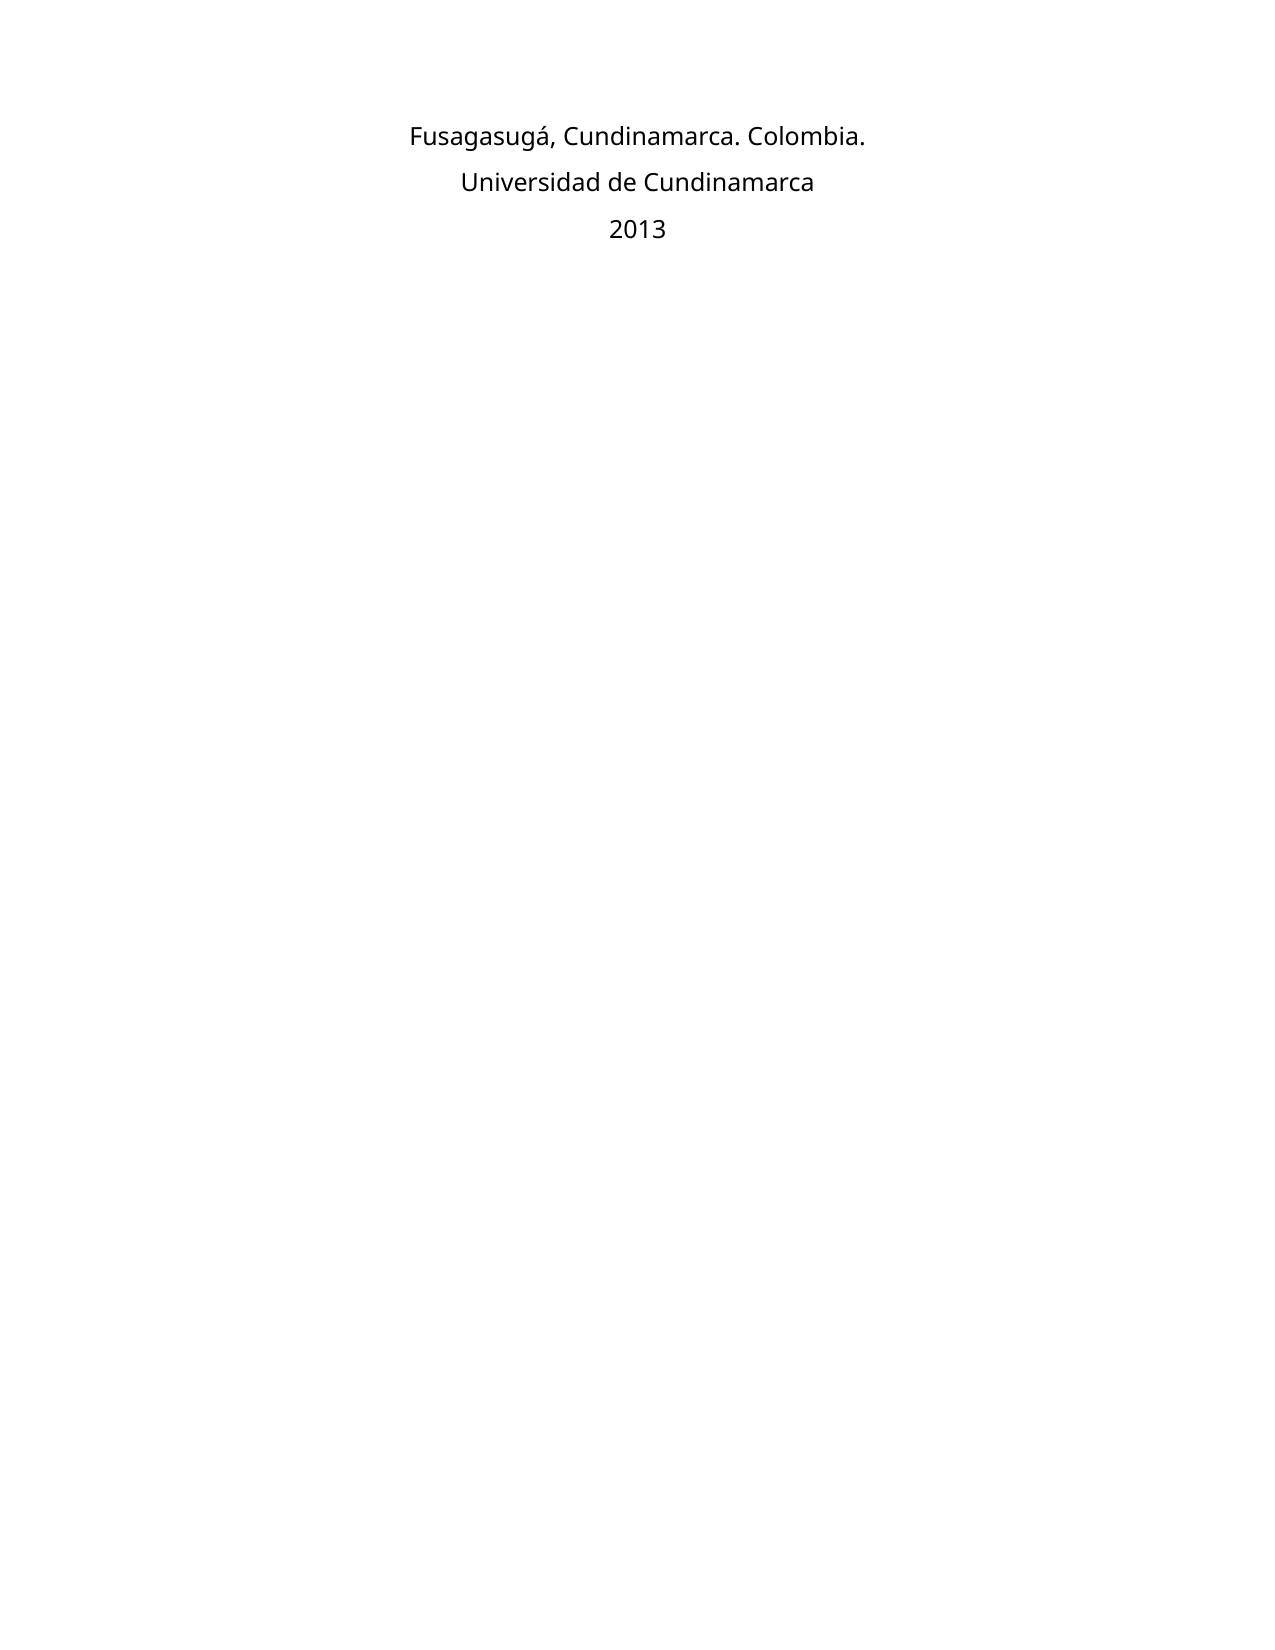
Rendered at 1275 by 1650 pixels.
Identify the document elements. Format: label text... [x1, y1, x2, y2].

text 2013 [118, 211, 1157, 245]
text Universidad de Cundinamarca [118, 165, 1157, 199]
text Fusagasugá, Cundinamarca. Colombia. [118, 118, 1157, 152]
